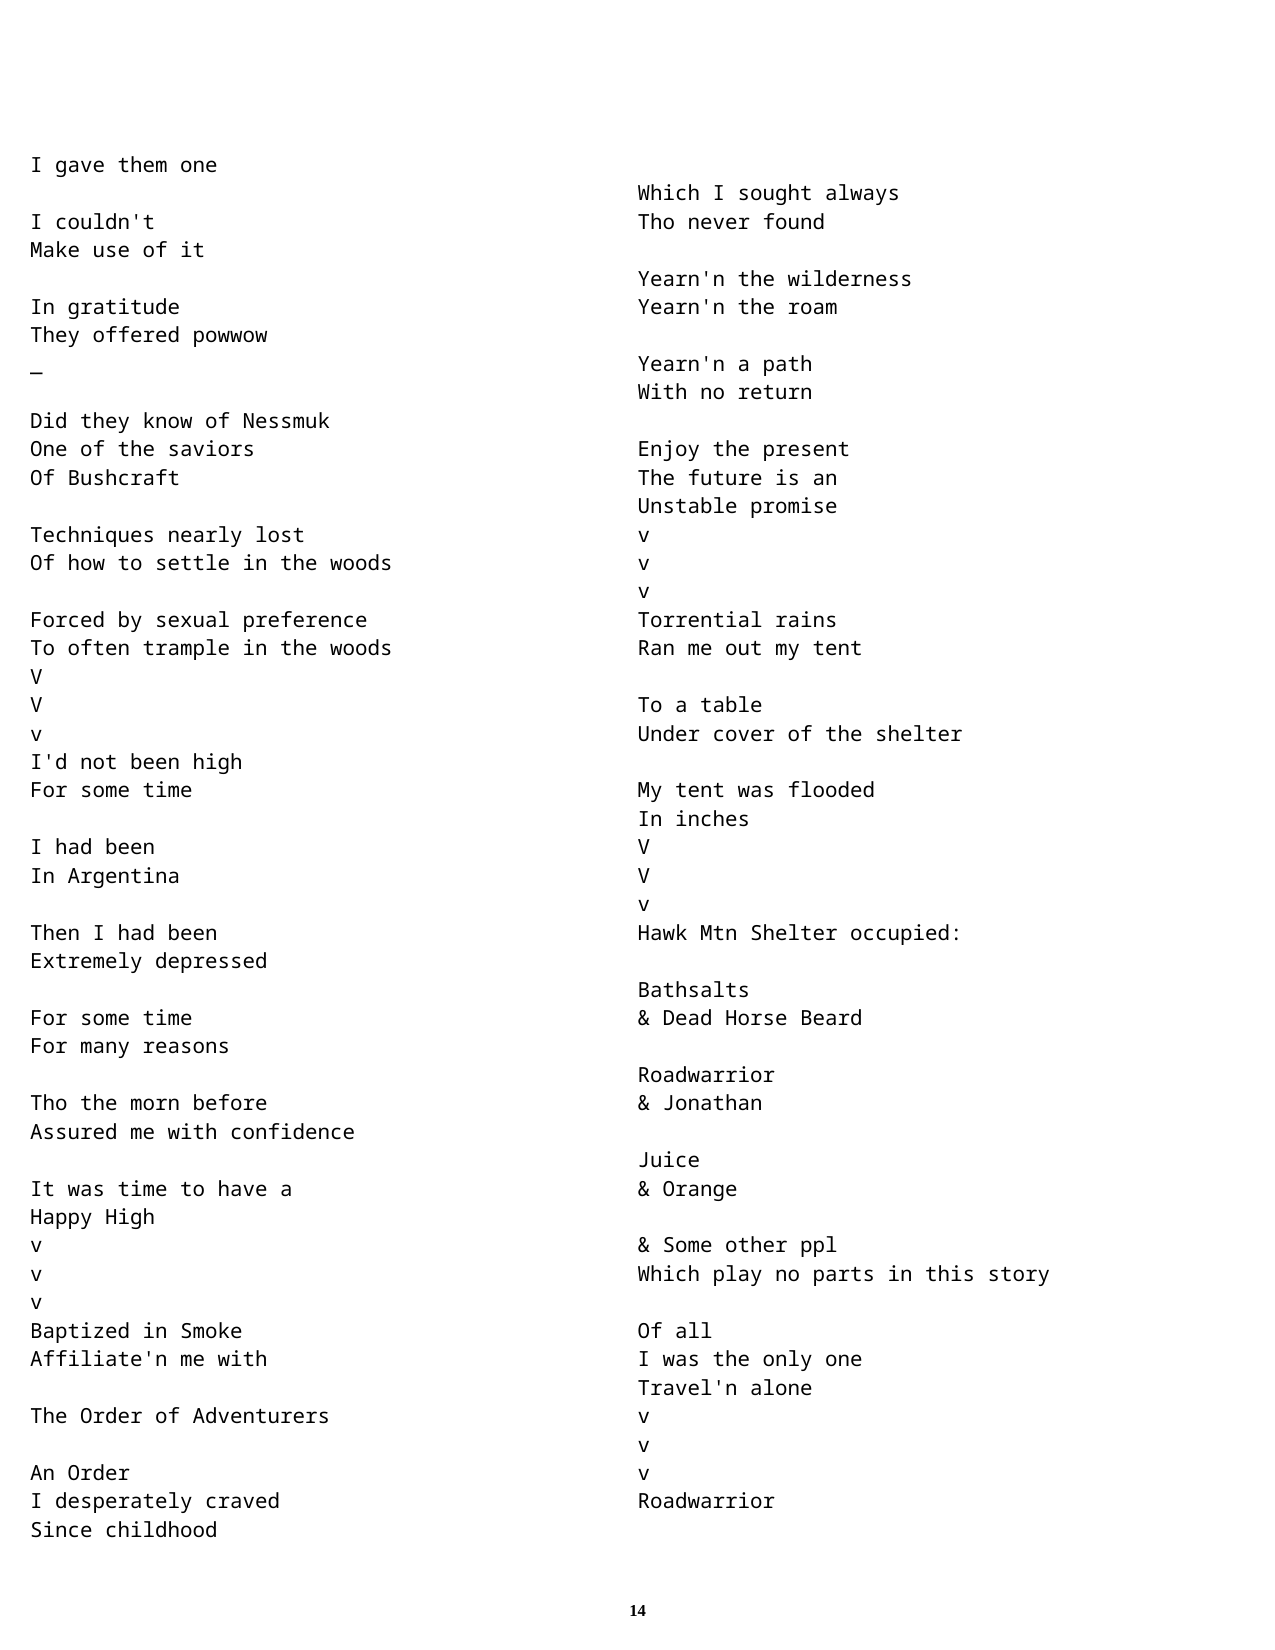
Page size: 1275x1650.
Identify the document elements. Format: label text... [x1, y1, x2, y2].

text V [637, 832, 1245, 861]
text Forced by sexual preference [30, 605, 637, 633]
text v [637, 548, 1245, 577]
text V [30, 662, 637, 690]
text In gratitude [30, 292, 637, 321]
text Bathsalts [637, 975, 1245, 1003]
text v [637, 1458, 1245, 1487]
text One of the saviors [30, 434, 637, 463]
text Hawk Mtn Shelter occupied: [637, 918, 1245, 946]
text Did they know of Nessmuk [30, 406, 637, 434]
text Techniques nearly lost [30, 520, 637, 548]
text Travel'n alone [637, 1373, 1245, 1401]
text v [30, 1231, 637, 1259]
text For some time [30, 776, 637, 804]
text Unstable promise [637, 491, 1245, 520]
text I was the only one [637, 1344, 1245, 1373]
text Extremely depressed [30, 946, 637, 975]
text Then I had been [30, 918, 637, 946]
text Juice [637, 1145, 1245, 1174]
text Of how to settle in the woods [30, 548, 637, 577]
text Tho the morn before [30, 1088, 637, 1117]
text v [30, 1259, 637, 1287]
text Roadwarrior [637, 1060, 1245, 1088]
text v [637, 889, 1245, 918]
text Of Bushcraft [30, 463, 637, 491]
text Affiliate'n me with [30, 1344, 637, 1373]
text Yearn'n the wilderness [637, 264, 1245, 292]
text With no return [637, 377, 1245, 406]
text For some time [30, 1003, 637, 1032]
text v [637, 577, 1245, 605]
text Yearn'n a path [637, 349, 1245, 377]
text Happy High [30, 1202, 637, 1231]
text In Argentina [30, 861, 637, 889]
text V [637, 861, 1245, 889]
text Roadwarrior [637, 1487, 1245, 1515]
text Make use of it [30, 235, 637, 264]
text v [637, 520, 1245, 548]
text I had been [30, 832, 637, 861]
text Assured me with confidence [30, 1117, 637, 1145]
text Which play no parts in this story [637, 1259, 1245, 1287]
text For many reasons [30, 1032, 637, 1060]
text & Orange [637, 1174, 1245, 1202]
text The future is an [637, 463, 1245, 491]
text Torrential rains [637, 605, 1245, 633]
text My tent was flooded [637, 776, 1245, 804]
text _ [30, 349, 637, 377]
text Yearn'n the roam [637, 292, 1245, 321]
text v [30, 719, 637, 747]
text The Order of Adventurers [30, 1401, 637, 1430]
text To often trample in the woods [30, 633, 637, 662]
text Baptized in Smoke [30, 1316, 637, 1344]
text Since childhood [30, 1515, 637, 1543]
text To a table [637, 690, 1245, 719]
text I couldn't [30, 207, 637, 235]
text Enjoy the present [637, 434, 1245, 463]
text & Dead Horse Beard [637, 1003, 1245, 1032]
text I gave them one [30, 150, 637, 178]
text v [30, 1287, 637, 1316]
text It was time to have a [30, 1174, 637, 1202]
text Tho never found [637, 207, 1245, 235]
text I desperately craved [30, 1487, 637, 1515]
text Which I sought always [637, 178, 1245, 207]
text Under cover of the shelter [637, 719, 1245, 747]
text An Order [30, 1458, 637, 1487]
text In inches [637, 804, 1245, 832]
text & Jonathan [637, 1088, 1245, 1117]
text & Some other ppl [637, 1231, 1245, 1259]
text v [637, 1430, 1245, 1458]
text V [30, 690, 637, 719]
text Of all [637, 1316, 1245, 1344]
text v [637, 1401, 1245, 1430]
text They offered powwow [30, 321, 637, 349]
text Ran me out my tent [637, 633, 1245, 662]
text I'd not been high [30, 747, 637, 776]
